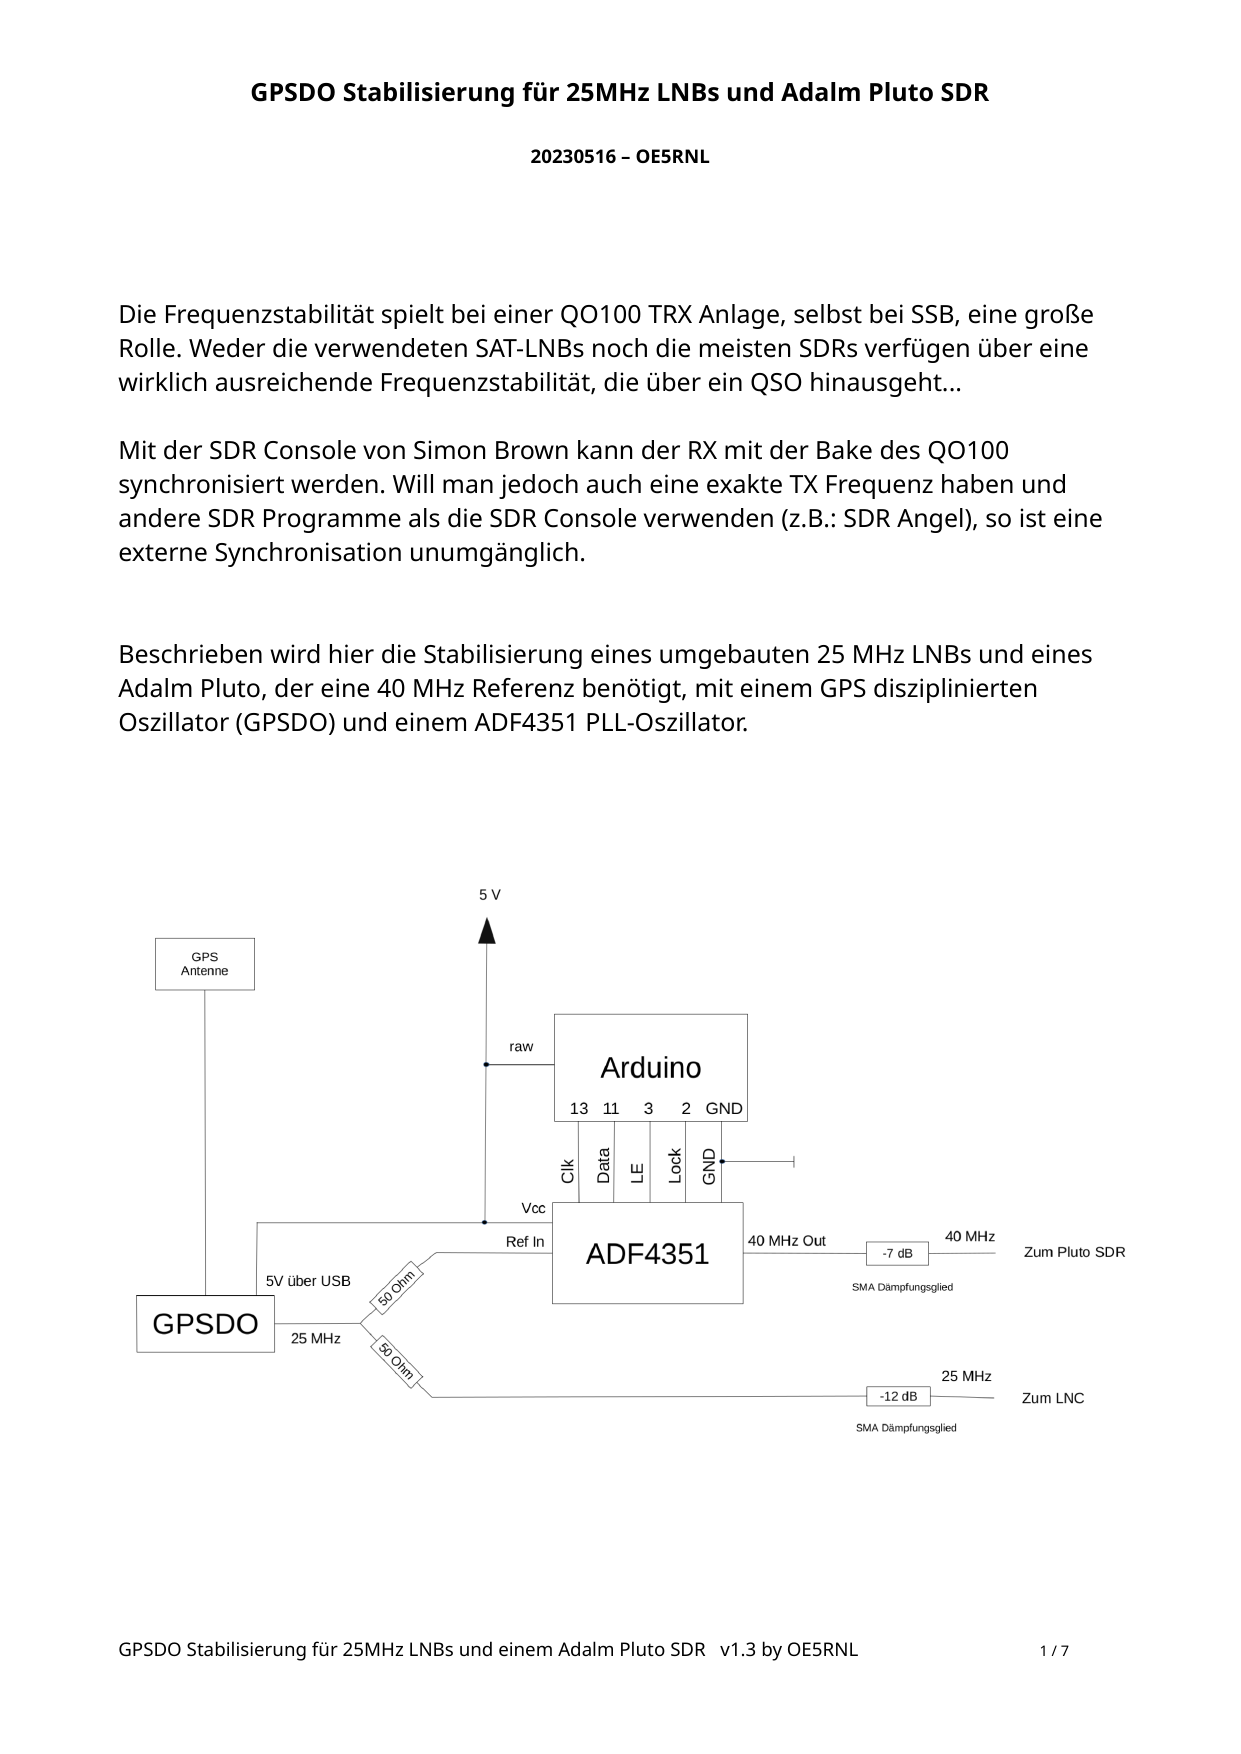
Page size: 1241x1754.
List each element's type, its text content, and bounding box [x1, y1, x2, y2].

text 20230516 – OE5RNL [118, 143, 1122, 169]
text Die Frequenzstabilität spielt bei einer QO100 TRX Anlage, selbst bei SSB, eine große Rolle. Weder die verwendeten SAT-LNBs noch die meisten SDRs verfügen über eine wirklich ausreichende Frequenzstabilität, die über ein QSO hinausgeht... [118, 296, 1122, 398]
picture [82, 871, 1156, 1463]
text Mit der SDR Console von Simon Brown kann der RX mit der Bake des QO100 synchronisiert werden. Will man jedoch auch eine exakte TX Frequenz haben und andere SDR Programme als die SDR Console verwenden (z.B.: SDR Angel), so ist eine externe Synchronisation unumgänglich. [118, 433, 1122, 569]
text Beschrieben wird hier die Stabilisierung eines umgebauten 25 MHz LNBs und eines Adalm Pluto, der eine 40 MHz Referenz benötigt, mit einem GPS disziplinierten Oszillator (GPSDO) und einem ADF4351 PLL-Oszillator. [118, 637, 1122, 739]
text GPSDO Stabilisierung für 25MHz LNBs und Adalm Pluto SDR [118, 75, 1122, 109]
